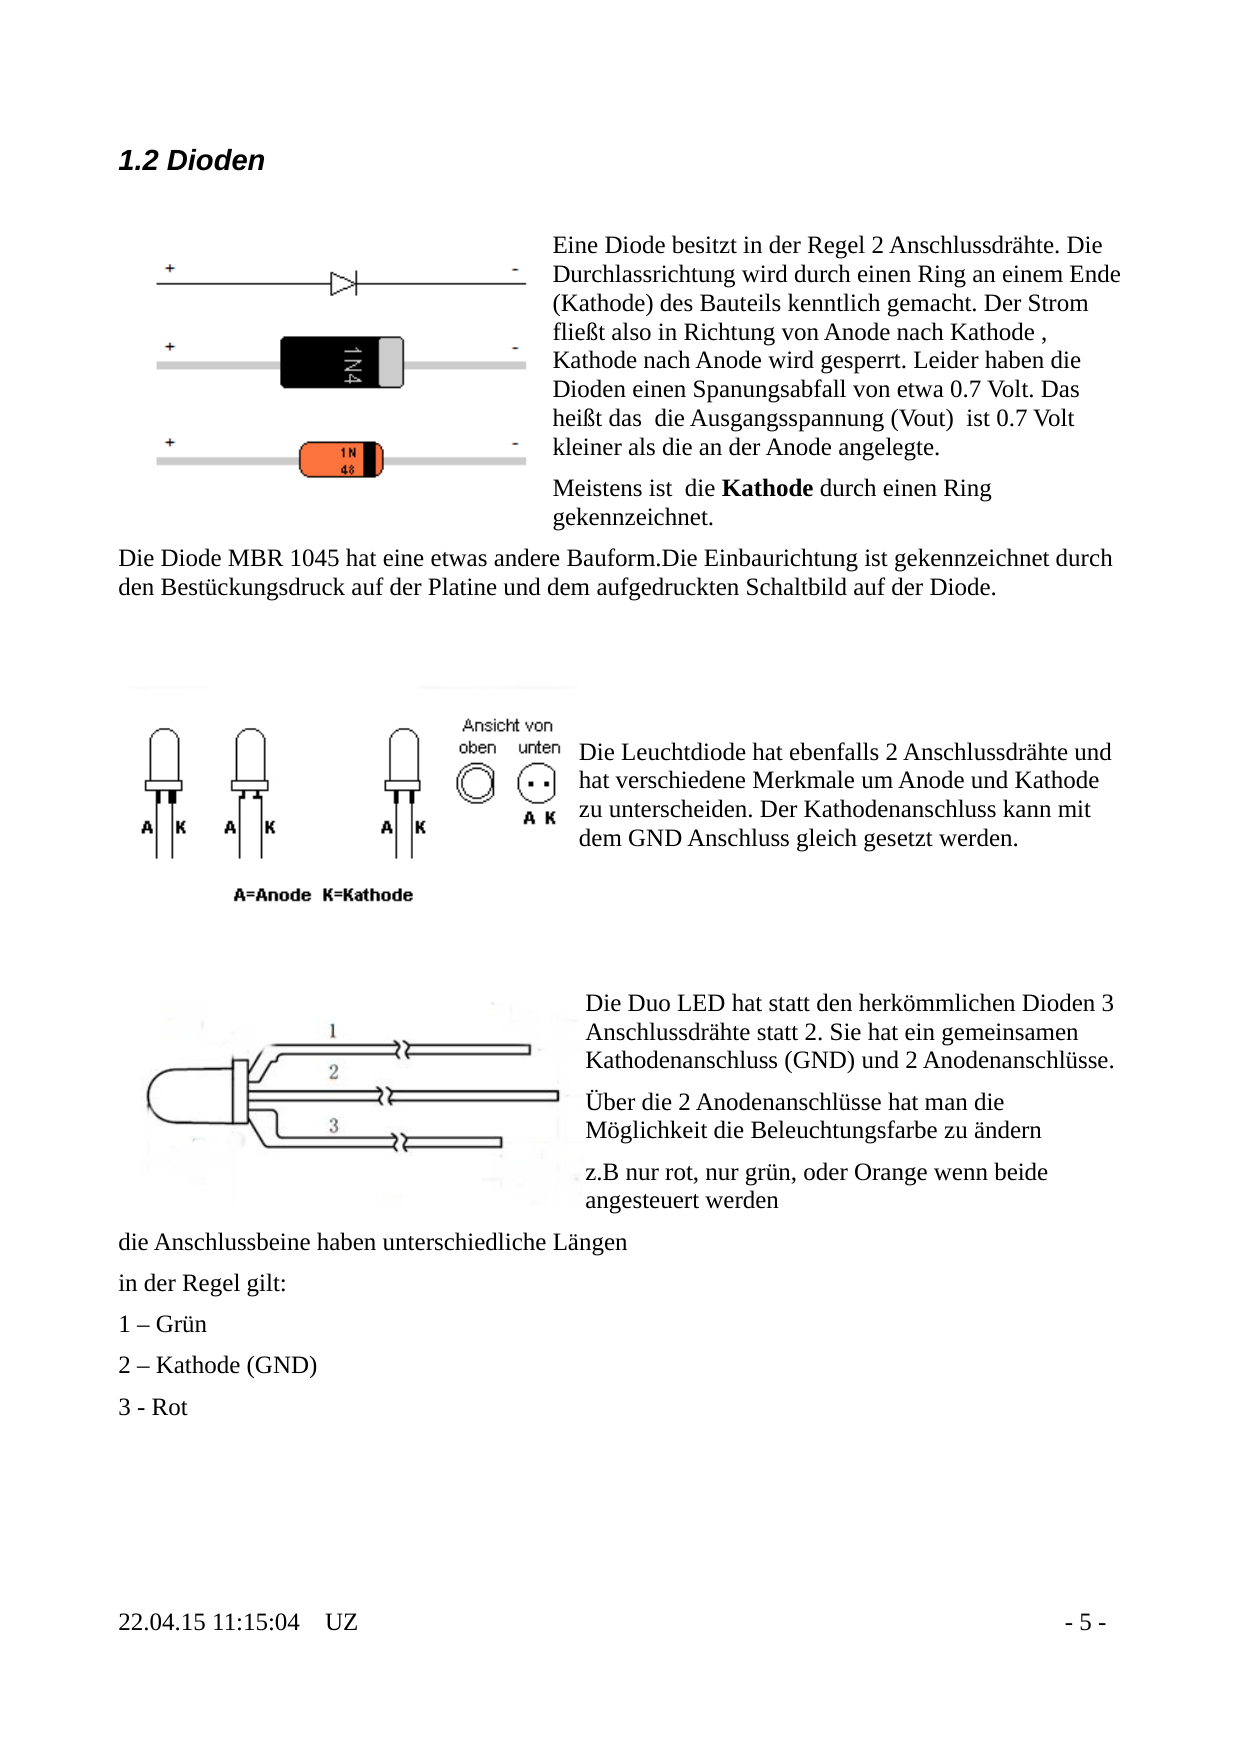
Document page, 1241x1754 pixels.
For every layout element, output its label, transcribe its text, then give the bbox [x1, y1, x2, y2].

subtitle 1.2 Dioden [118, 143, 1122, 177]
text Die Duo LED hat statt den herkömmlichen Dioden 3 Anschlussdrähte statt 2. Sie hat ein gemeinsamen Kathodenanschluss (GND) und 2 Anodenanschlüsse. [118, 988, 1122, 1074]
text Die Diode MBR 1045 hat eine etwas andere Bauform.Die Einbaurichtung ist gekennzeichnet durch den Bestückungsdruck auf der Platine und dem aufgedruckten Schaltbild auf der Diode. [118, 543, 1122, 600]
text z.B nur rot, nur grün, oder Orange wenn beide angesteuert werden [118, 1157, 1122, 1214]
text Eine Diode besitzt in der Regel 2 Anschlussdrähte. Die Durchlassrichtung wird durch einen Ring an einem Ende (Kathode) des Bauteils kenntlich gemacht. Der Strom fließt also in Richtung von Anode nach Kathode , Kathode nach Anode wird gesperrt. Leider haben die Dioden einen Spanungsabfall von etwa 0.7 Volt. Das heißt das die Ausgangsspannung (Vout) ist 0.7 Volt kleiner als die an der Anode angelegte. [553, 230, 1122, 460]
text 3 - Rot [118, 1392, 1122, 1420]
text Über die 2 Anodenanschlüsse hat man die Möglichkeit die Beleuchtungsfarbe zu ändern [586, 1087, 1122, 1144]
picture [117, 683, 579, 917]
text 2 – Kathode (GND) [118, 1350, 1122, 1379]
picture [135, 230, 553, 503]
text Die Leuchtdiode hat ebenfalls 2 Anschlussdrähte und hat verschiedene Merkmale um Anode und Kathode zu unterscheiden. Der Kathodenanschluss kann mit dem GND Anschluss gleich gesetzt werden. [579, 737, 1122, 852]
text 1 – Grün [118, 1309, 1122, 1338]
text die Anschlussbeine haben unterschiedliche Längen [118, 1227, 1122, 1255]
picture [120, 1002, 586, 1206]
text Meistens ist die Kathode durch einen Ring gekennzeichnet. [118, 473, 1122, 530]
text in der Regel gilt: [118, 1268, 1122, 1297]
